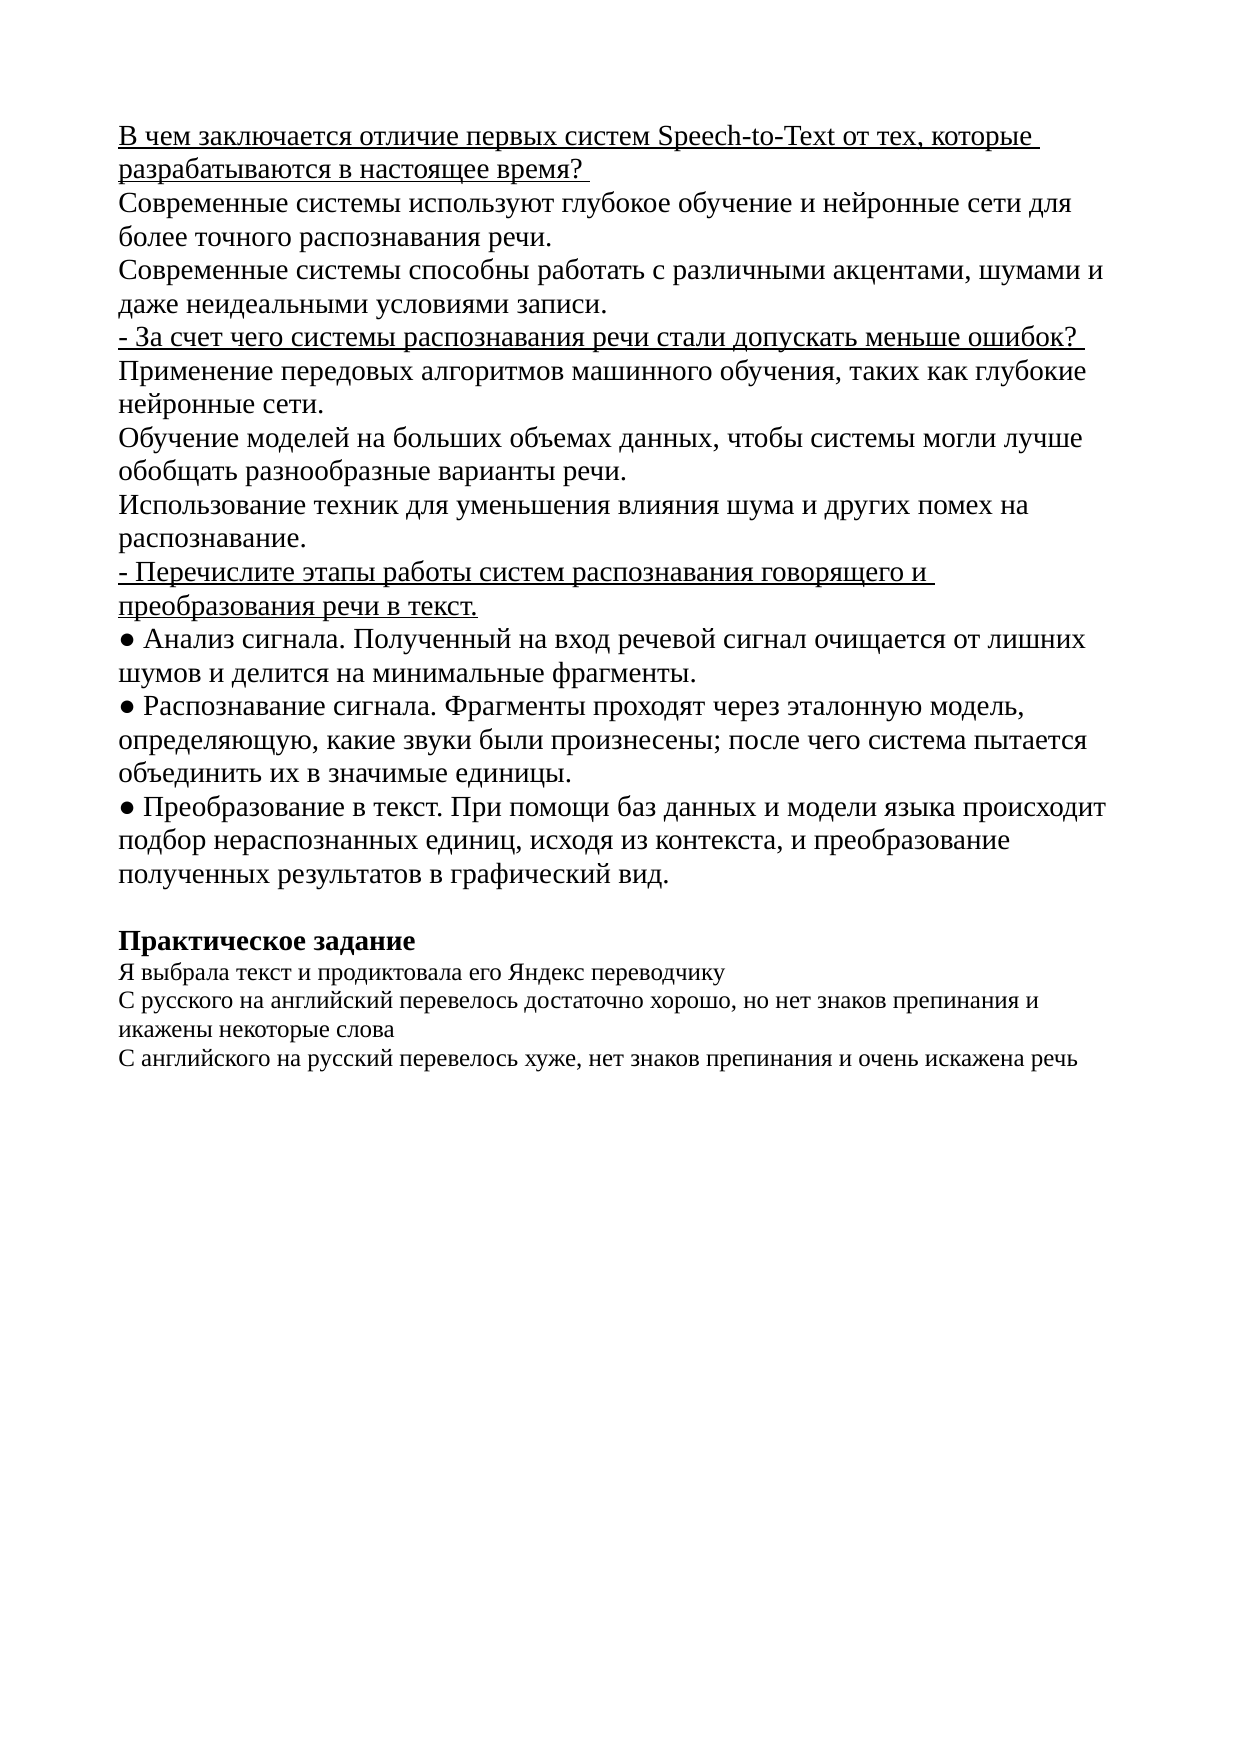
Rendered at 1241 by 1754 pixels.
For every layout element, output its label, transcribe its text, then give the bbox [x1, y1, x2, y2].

text Современные системы используют глубокое обучение и нейронные сети для более точного распознавания речи. [118, 185, 1122, 252]
text - Перечислите этапы работы систем распознавания говорящего и преобразования речи в текст. [118, 554, 1122, 621]
text Практическое задание [118, 923, 1122, 957]
text Обучение моделей на больших объемах данных, чтобы системы могли лучше обобщать разнообразные варианты речи. [118, 420, 1122, 487]
text Я выбрала текст и продиктовала его Яндекс переводчику [118, 957, 1122, 985]
text Использование техник для уменьшения влияния шума и других помех на распознавание. [118, 487, 1122, 554]
text ● Распознавание сигнала. Фрагменты проходят через эталонную модель, определяющую, какие звуки были произнесены; после чего система пытается объединить их в значимые единицы. [118, 688, 1122, 789]
text В чем заключается отличие первых систем Speech-to-Text от тех, которые разрабатываются в настоящее время? [118, 118, 1122, 185]
text ● Анализ сигнала. Полученный на вход речевой сигнал очищается от лишних шумов и делится на минимальные фрагменты. [118, 621, 1122, 688]
text С русского на английский перевелось достаточно хорошо, но нет знаков препинания и икажены некоторые слова [118, 985, 1122, 1043]
text Применение передовых алгоритмов машинного обучения, таких как глубокие нейронные сети. [118, 353, 1122, 420]
text Современные системы способны работать с различными акцентами, шумами и даже неидеальными условиями записи. [118, 252, 1122, 319]
text - За счет чего системы распознавания речи стали допускать меньше ошибок? [118, 319, 1122, 353]
text ● Преобразование в текст. При помощи баз данных и модели языка происходит подбор нераспознанных единиц, исходя из контекста, и преобразование полученных результатов в графический вид. [118, 789, 1122, 889]
text С английского на русский перевелось хуже, нет знаков препинания и очень искажена речь [118, 1043, 1122, 1072]
